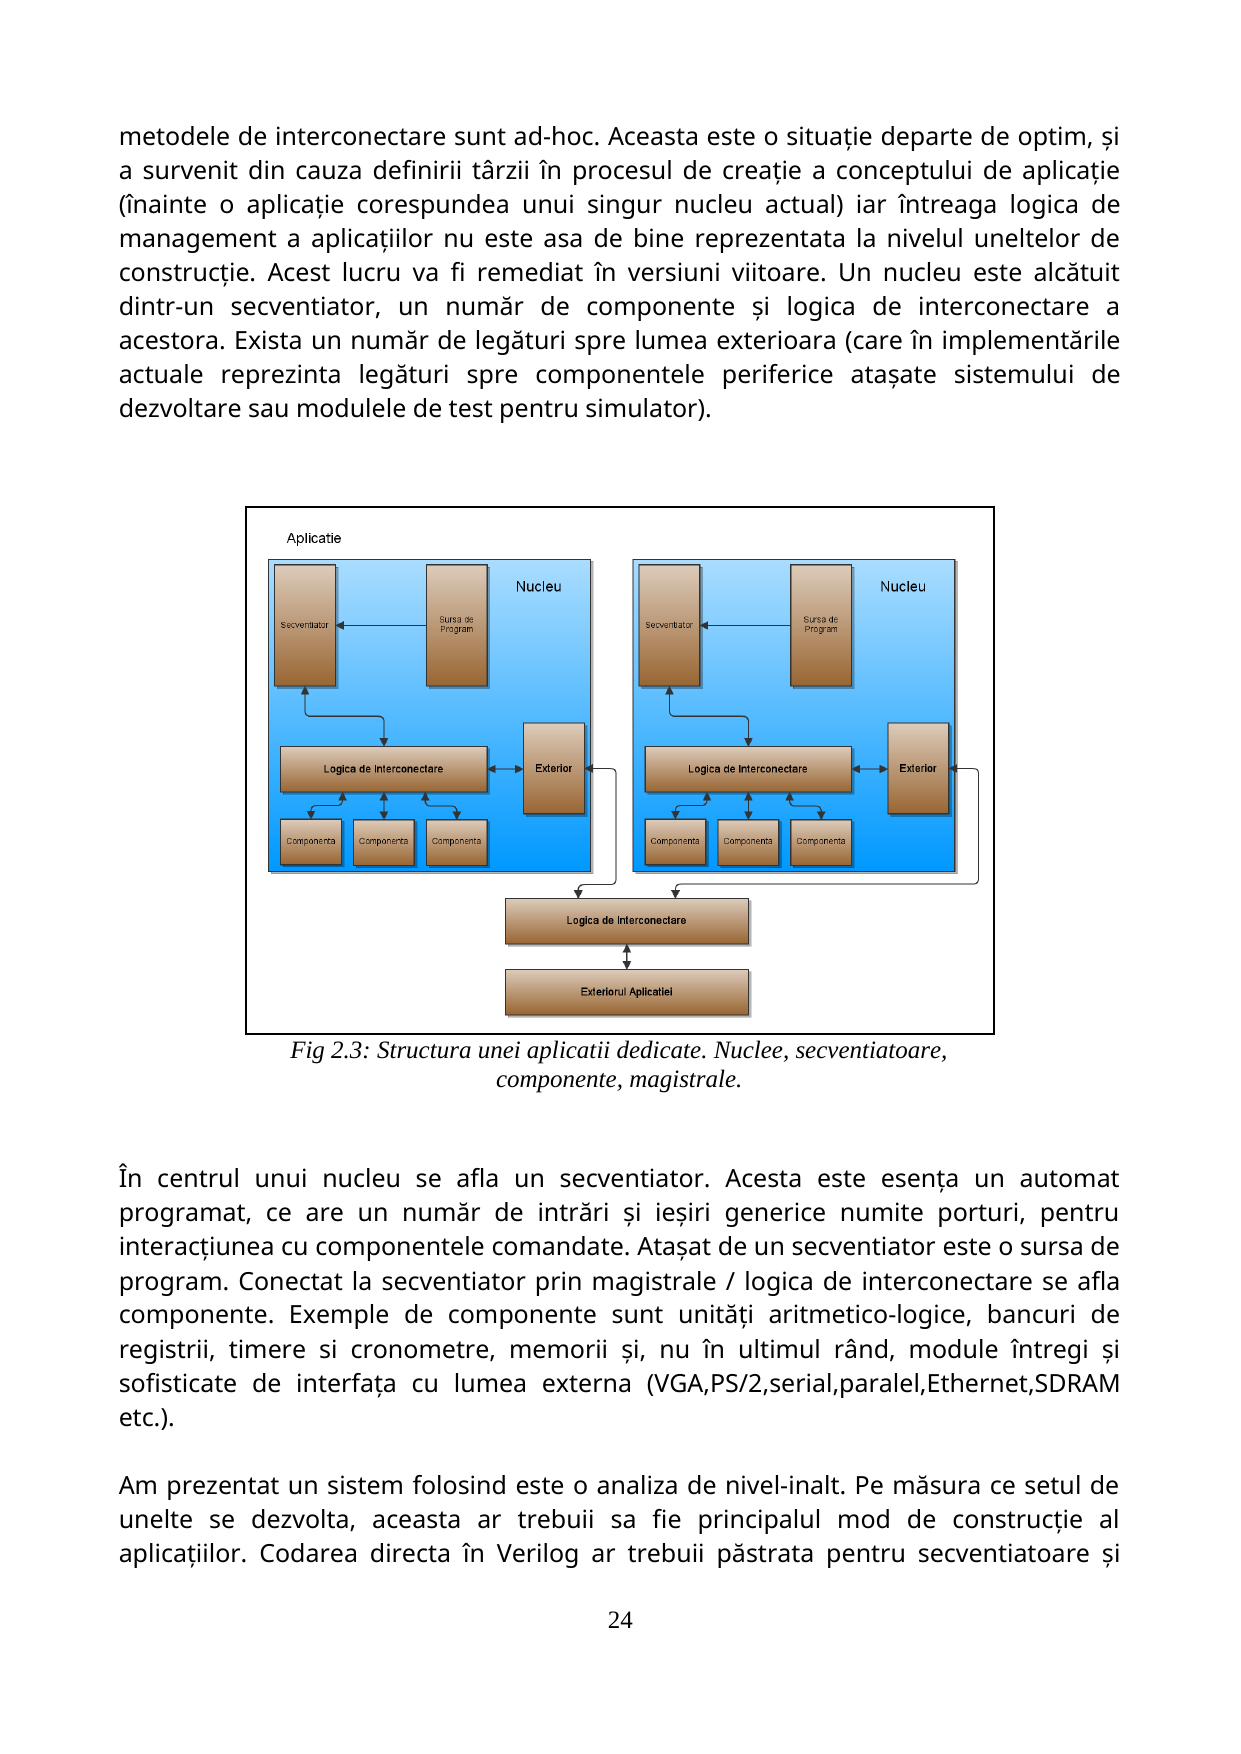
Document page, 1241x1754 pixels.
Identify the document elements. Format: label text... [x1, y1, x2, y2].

text În centrul unui nucleu se afla un secventiator. Acesta este esența un automat programat, ce are un număr de intrări și ieșiri generice numite porturi, pentru interacțiunea cu componentele comandate. Atașat de un secventiator este o sursa de program. Conectat la secventiator prin magistrale / logica de interconectare se afla componente. Exemple de componente sunt unități aritmetico-logice, bancuri de registrii, timere si cronometre, memorii și, nu în ultimul rând, module întregi și sofisticate de interfața cu lumea externa (VGA,PS/2,serial,paralel,Ethernet,SDRAM etc.). [118, 1161, 1122, 1433]
text Fig 2.3: Structura unei aplicatii dedicate. Nuclee, secventiatoare, componente, magistrale. [245, 1035, 995, 1093]
text Am prezentat un sistem folosind este o analiza de nivel-inalt. Pe măsura ce setul de unelte se dezvolta, aceasta ar trebuii sa fie principalul mod de construcție al aplicațiilor. Codarea directa în Verilog ar trebuii păstrata pentru secventiatoare și [118, 1467, 1122, 1570]
picture [250, 511, 990, 1031]
text [247, 508, 993, 1033]
text metodele de interconectare sunt ad-hoc. Aceasta este o situație departe de optim, și a survenit din cauza definirii târzii în procesul de creație a conceptului de aplicație (înainte o aplicație corespundea unui singur nucleu actual) iar întreaga logica de management a aplicațiilor nu este asa de bine reprezentata la nivelul uneltelor de construcție. Acest lucru va fi remediat în versiuni viitoare. Un nucleu este alcătuit dintr-un secventiator, un număr de componente și logica de interconectare a acestora. Exista un număr de legături spre lumea exterioara (care în implementările actuale reprezinta legături spre componentele periferice atașate sistemului de dezvoltare sau modulele de test pentru simulator). [118, 118, 1122, 425]
